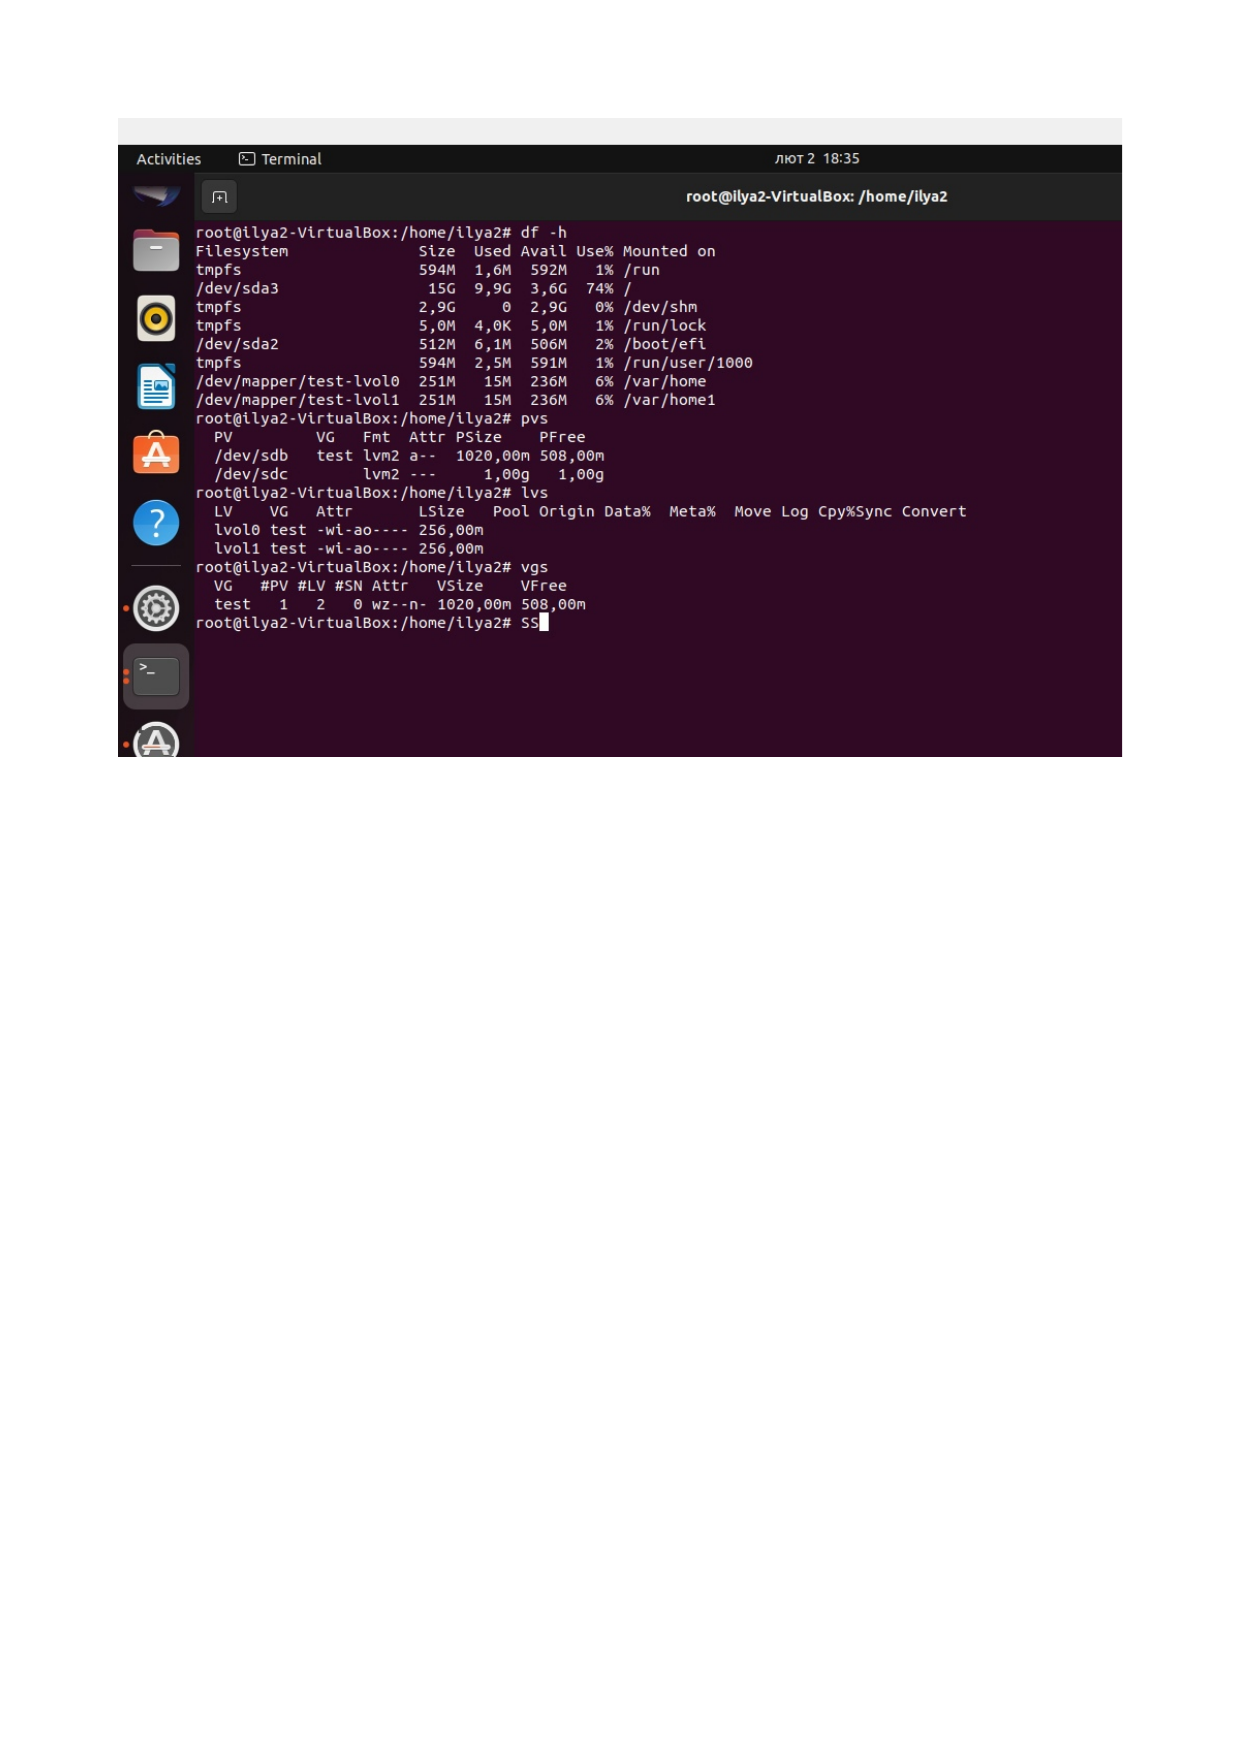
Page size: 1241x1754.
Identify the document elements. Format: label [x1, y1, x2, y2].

picture [118, 118, 1123, 757]
